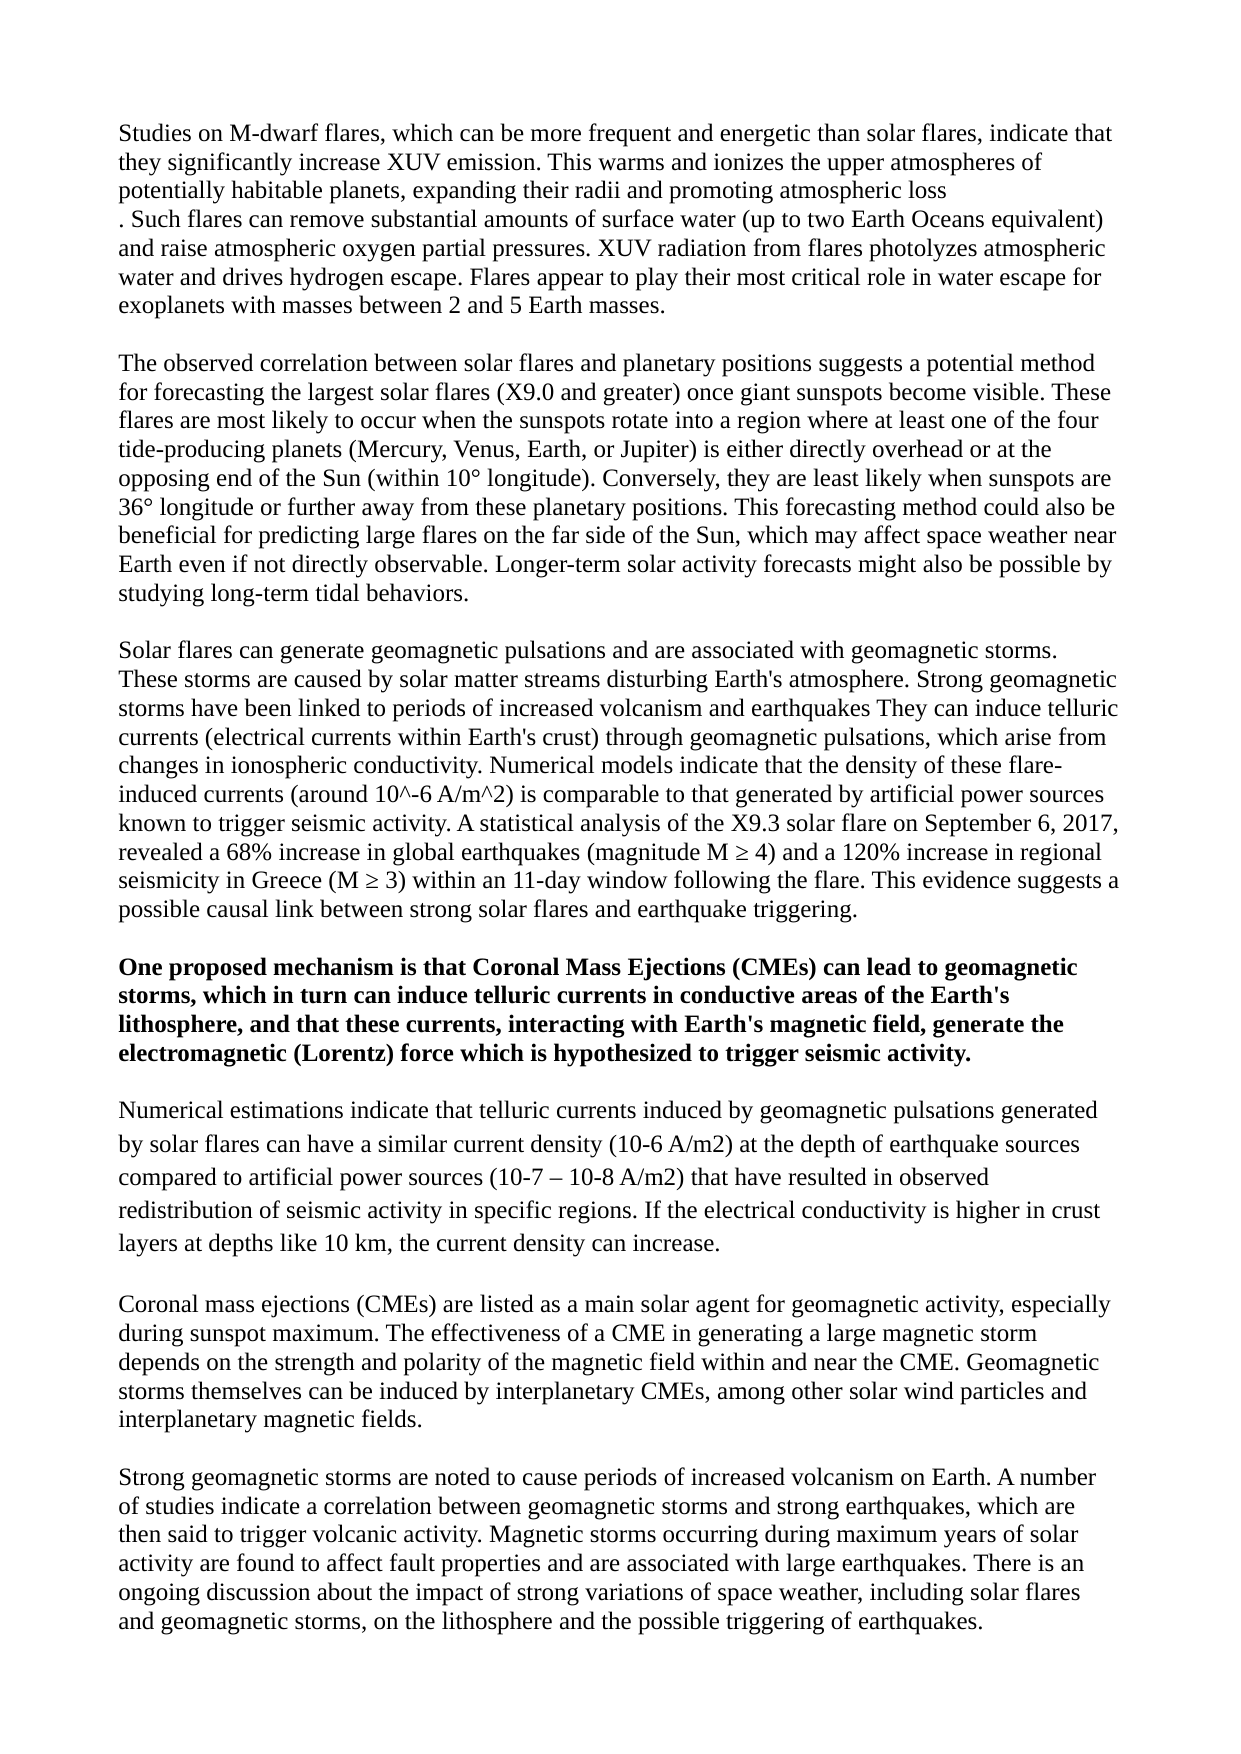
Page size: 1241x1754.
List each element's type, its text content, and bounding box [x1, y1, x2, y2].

text Coronal mass ejections (CMEs) are listed as a main solar agent for geomagnetic activity, especially during sunspot maximum. The effectiveness of a CME in generating a large magnetic storm depends on the strength and polarity of the magnetic field within and near the CME. Geomagnetic storms themselves can be induced by interplanetary CMEs, among other solar wind particles and interplanetary magnetic fields. [118, 1289, 1122, 1433]
text Strong geomagnetic storms are noted to cause periods of increased volcanism on Earth. A number of studies indicate a correlation between geomagnetic storms and strong earthquakes, which are then said to trigger volcanic activity. Magnetic storms occurring during maximum years of solar activity are found to affect fault properties and are associated with large earthquakes. There is an ongoing discussion about the impact of strong variations of space weather, including solar flares and geomagnetic storms, on the lithosphere and the possible triggering of earthquakes. [118, 1462, 1122, 1634]
text One proposed mechanism is that Coronal Mass Ejections (CMEs) can lead to geomagnetic storms, which in turn can induce telluric currents in conductive areas of the Earth's lithosphere, and that these currents, interacting with Earth's magnetic field, generate the electromagnetic (Lorentz) force which is hypothesized to trigger seismic activity. [118, 952, 1122, 1067]
text Studies on M-dwarf flares, which can be more frequent and energetic than solar flares, indicate that they significantly increase XUV emission. This warms and ionizes the upper atmospheres of potentially habitable planets, expanding their radii and promoting atmospheric loss [118, 118, 1122, 204]
text Numerical estimations indicate that telluric currents induced by geomagnetic pulsations generated by solar flares can have a similar current density (10-6 A/m2) at the depth of earthquake sources compared to artificial power sources (10-7 – 10-8 A/m2) that have resulted in observed redistribution of seismic activity in specific regions. If the electrical conductivity is higher in crust layers at depths like 10 km, the current density can increase. [118, 1096, 1122, 1256]
text Solar flares can generate geomagnetic pulsations and are associated with geomagnetic storms. These storms are caused by solar matter streams disturbing Earth's atmosphere. Strong geomagnetic storms have been linked to periods of increased volcanism and earthquakes They can induce telluric currents (electrical currents within Earth's crust) through geomagnetic pulsations, which arise from changes in ionospheric conductivity. Numerical models indicate that the density of these flare-induced currents (around 10^-6 A/m^2) is comparable to that generated by artificial power sources known to trigger seismic activity. A statistical analysis of the X9.3 solar flare on September 6, 2017, revealed a 68% increase in global earthquakes (magnitude M ≥ 4) and a 120% increase in regional seismicity in Greece (M ≥ 3) within an 11-day window following the flare. This evidence suggests a possible causal link between strong solar flares and earthquake triggering. [118, 636, 1122, 923]
text . Such flares can remove substantial amounts of surface water (up to two Earth Oceans equivalent) and raise atmospheric oxygen partial pressures. XUV radiation from flares photolyzes atmospheric water and drives hydrogen escape. Flares appear to play their most critical role in water escape for exoplanets with masses between 2 and 5 Earth masses. [118, 204, 1122, 319]
text The observed correlation between solar flares and planetary positions suggests a potential method for forecasting the largest solar flares (X9.0 and greater) once giant sunspots become visible. These flares are most likely to occur when the sunspots rotate into a region where at least one of the four tide-producing planets (Mercury, Venus, Earth, or Jupiter) is either directly overhead or at the opposing end of the Sun (within 10° longitude). Conversely, they are least likely when sunspots are 36° longitude or further away from these planetary positions. This forecasting method could also be beneficial for predicting large flares on the far side of the Sun, which may affect space weather near Earth even if not directly observable. Longer-term solar activity forecasts might also be possible by studying long-term tidal behaviors. [118, 348, 1122, 607]
